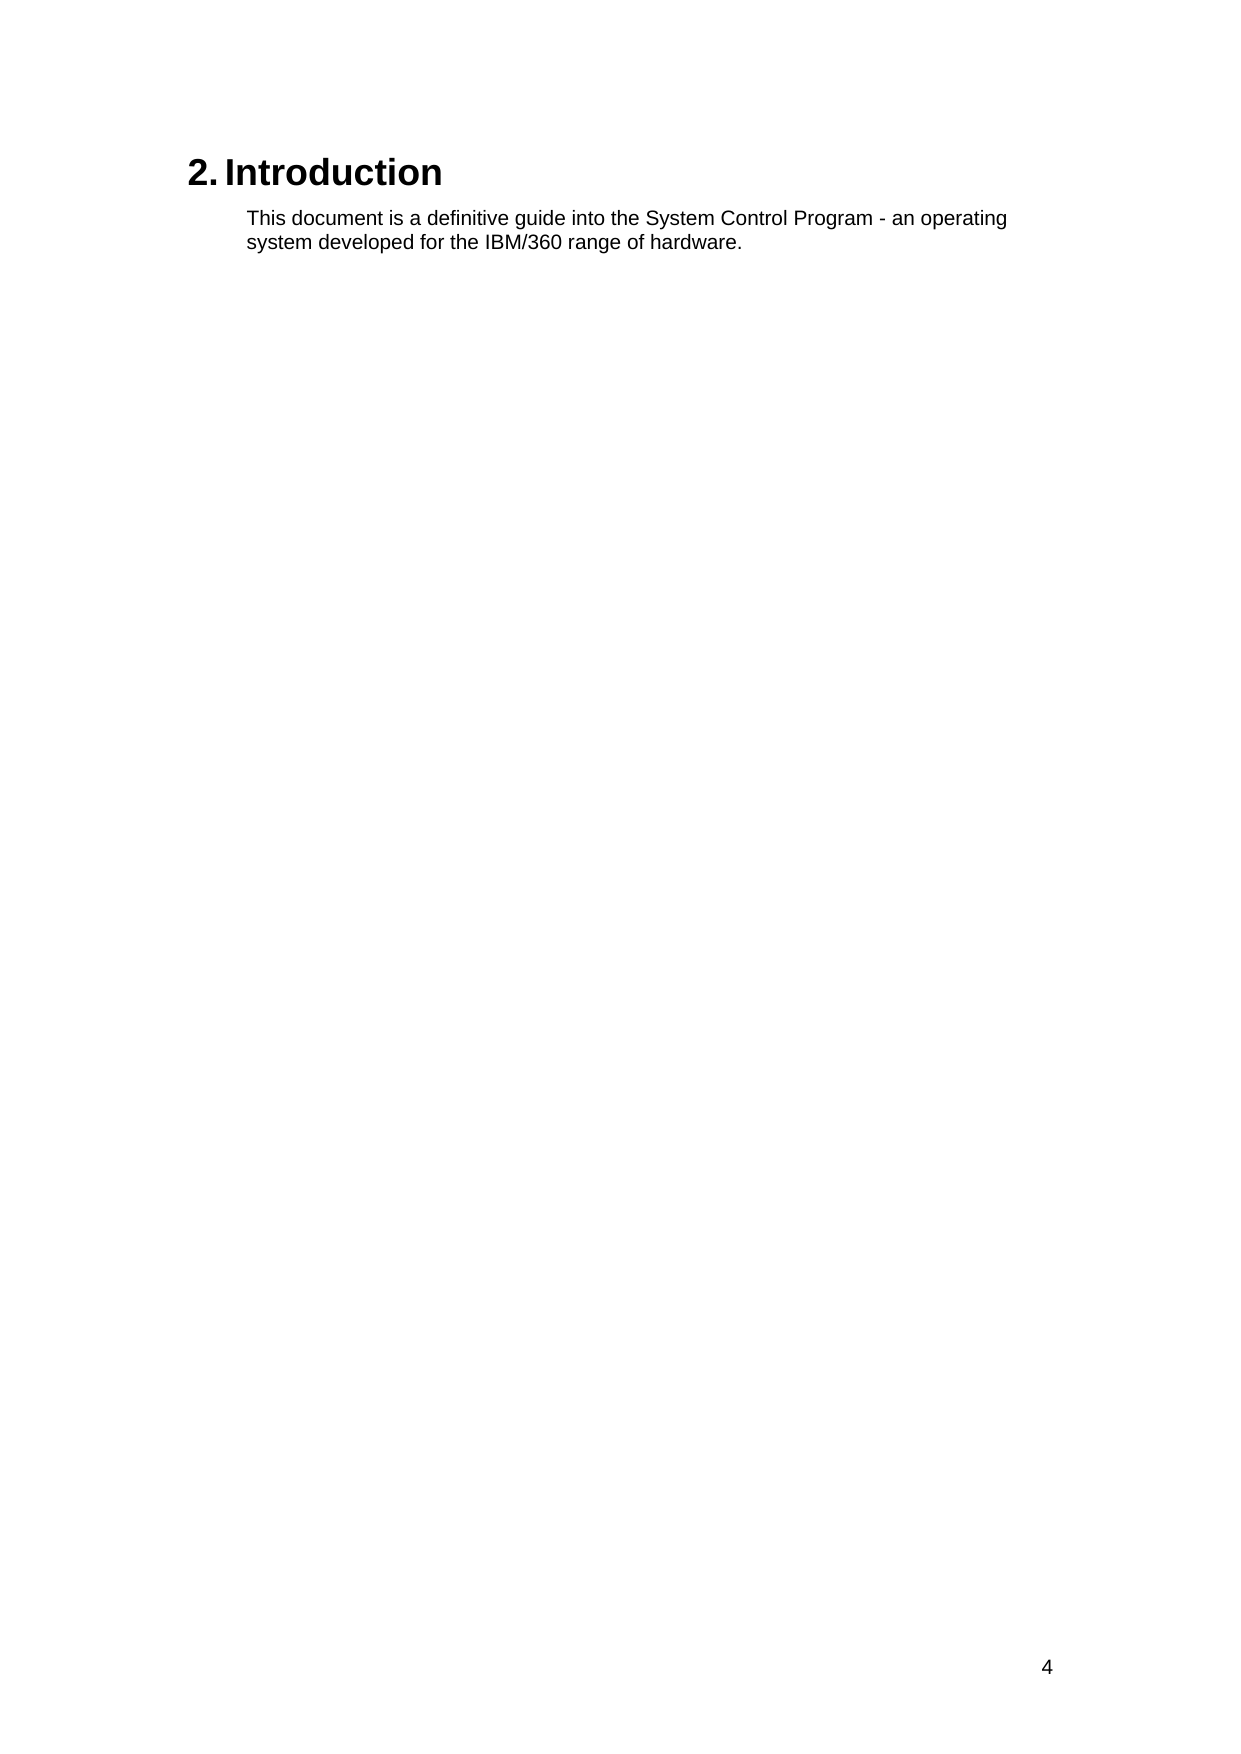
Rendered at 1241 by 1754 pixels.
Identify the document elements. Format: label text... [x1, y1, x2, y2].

subtitle Introduction [187, 150, 1053, 193]
text This document is a definitive guide into the System Control Program - an operating system developed for the IBM/360 range of hardware. [246, 206, 1053, 254]
